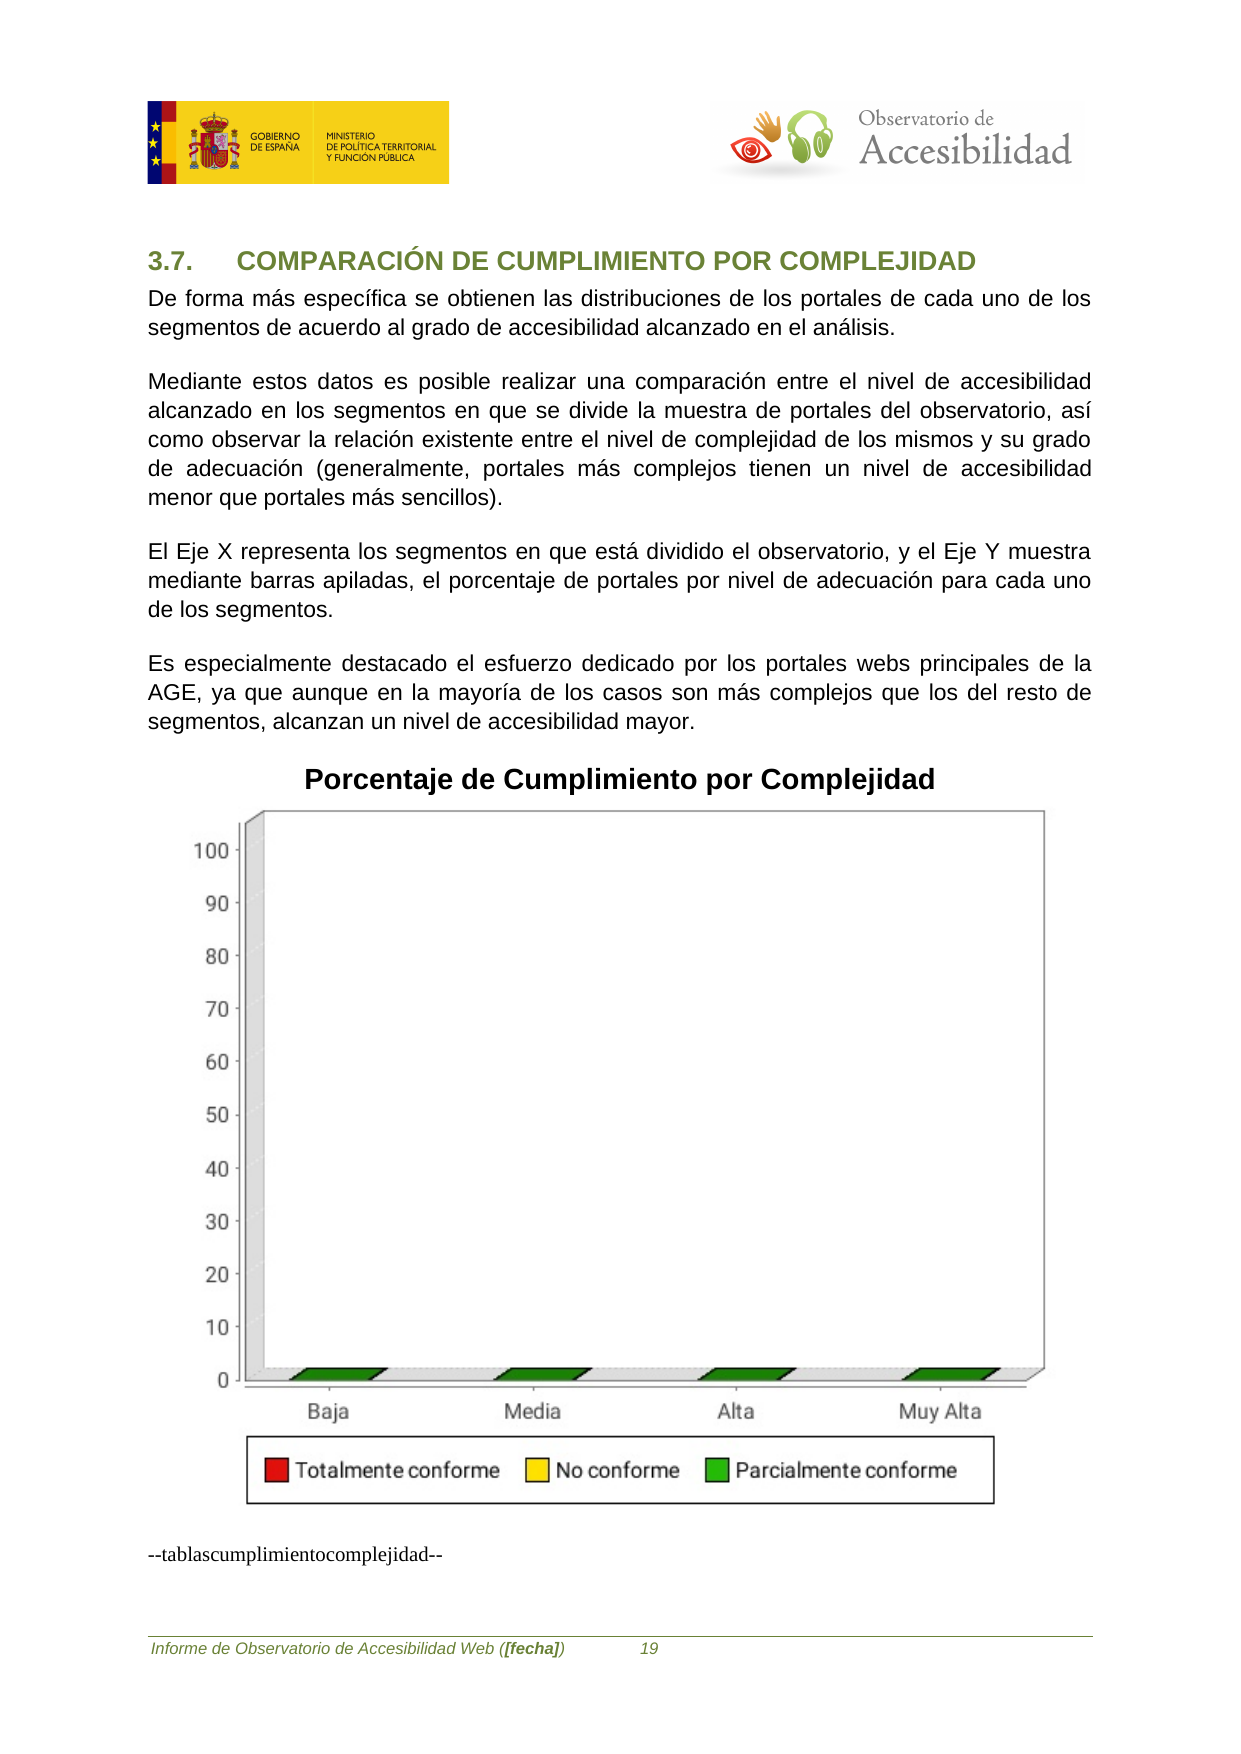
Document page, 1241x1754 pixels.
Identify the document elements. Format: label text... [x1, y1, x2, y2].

text --tablascumplimientocomplejidad-- [148, 1542, 1092, 1566]
picture [710, 101, 1086, 184]
subtitle Comparación de cumplimiento por complejidad [148, 245, 1092, 276]
text El Eje X representa los segmentos en que está dividido el observatorio, y el Eje Y muestra mediante barras apiladas, el porcentaje de portales por nivel de adecuación para cada uno de los segmentos. [148, 538, 1092, 622]
picture [178, 795, 1062, 1506]
text Porcentaje de Cumplimiento por Complejidad [148, 762, 1092, 795]
text Mediante estos datos es posible realizar una comparación entre el nivel de accesibilidad alcanzado en los segmentos en que se divide la muestra de portales del observatorio, así como observar la relación existente entre el nivel de complejidad de los mismos y su grado de adecuación (generalmente, portales más complejos tienen un nivel de accesibilidad menor que portales más sencillos). [148, 368, 1092, 510]
text De forma más específica se obtienen las distribuciones de los portales de cada uno de los segmentos de acuerdo al grado de accesibilidad alcanzado en el análisis. [148, 285, 1092, 341]
picture [147, 101, 450, 184]
text Es especialmente destacado el esfuerzo dedicado por los portales webs principales de la AGE, ya que aunque en la mayoría de los casos son más complejos que los del resto de segmentos, alcanzan un nivel de accesibilidad mayor. [148, 650, 1092, 734]
